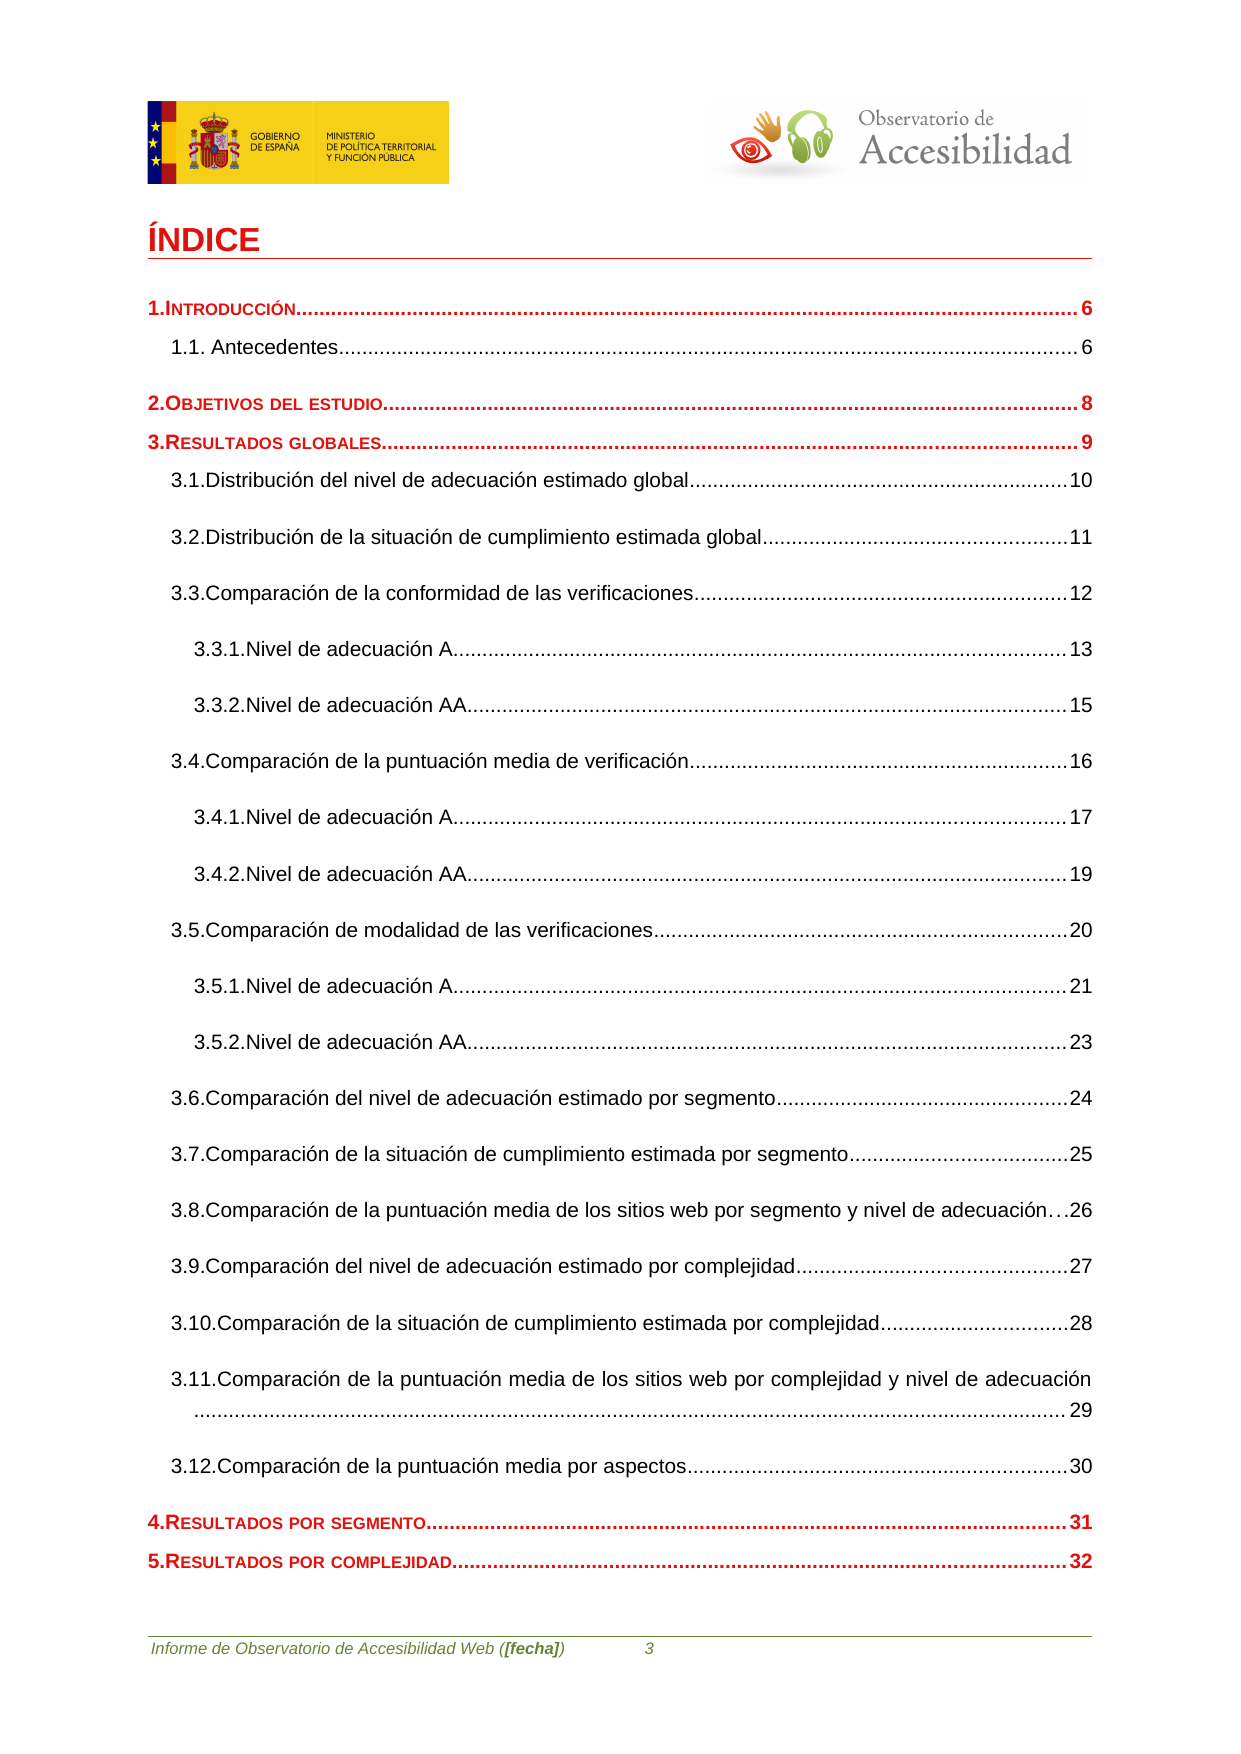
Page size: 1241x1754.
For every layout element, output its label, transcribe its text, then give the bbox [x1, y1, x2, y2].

text 3.7.Comparación de la situación de cumplimiento estimada por segmento 25 [171, 1142, 1092, 1166]
text 4.Resultados por segmento 31 [148, 1510, 1092, 1534]
text 3.3.2.Nivel de adecuación AA 15 [193, 693, 1092, 717]
text 3.5.2.Nivel de adecuación AA 23 [193, 1030, 1092, 1054]
text 3.2.Distribución de la situación de cumplimiento estimada global 11 [171, 524, 1092, 548]
text 3.Resultados globales 9 [148, 429, 1092, 453]
text 5.Resultados por complejidad 32 [148, 1549, 1092, 1573]
text 1.1. Antecedentes 6 [171, 334, 1092, 358]
picture [147, 101, 450, 184]
text 3.10.Comparación de la situación de cumplimiento estimada por complejidad 28 [171, 1311, 1092, 1334]
text 3.4.Comparación de la puntuación media de verificación 16 [171, 749, 1092, 773]
text 3.1.Distribución del nivel de adecuación estimado global 10 [171, 468, 1092, 492]
text 3.3.Comparación de la conformidad de las verificaciones 12 [171, 581, 1092, 604]
text 3.9.Comparación del nivel de adecuación estimado por complejidad 27 [171, 1254, 1092, 1278]
text 3.4.1.Nivel de adecuación A 17 [193, 805, 1092, 829]
text 3.5.1.Nivel de adecuación A 21 [193, 974, 1092, 998]
text 3.8.Comparación de la puntuación media de los sitios web por segmento y nivel de adecuación 26 [171, 1198, 1092, 1222]
text 2.Objetivos del estudio 8 [148, 391, 1092, 414]
text 3.5.Comparación de modalidad de las verificaciones 20 [171, 917, 1092, 941]
text 1.Introducción 6 [148, 296, 1092, 319]
text 3.12.Comparación de la puntuación media por aspectos 30 [171, 1454, 1092, 1478]
text Índice [148, 220, 1092, 258]
text 3.3.1.Nivel de adecuación A 13 [193, 637, 1092, 661]
text 3.4.2.Nivel de adecuación AA 19 [193, 861, 1092, 885]
picture [710, 101, 1086, 184]
text 3.6.Comparación del nivel de adecuación estimado por segmento 24 [171, 1086, 1092, 1110]
text 3.11.Comparación de la puntuación media de los sitios web por complejidad y nivel de adecuación 29 [171, 1367, 1092, 1422]
